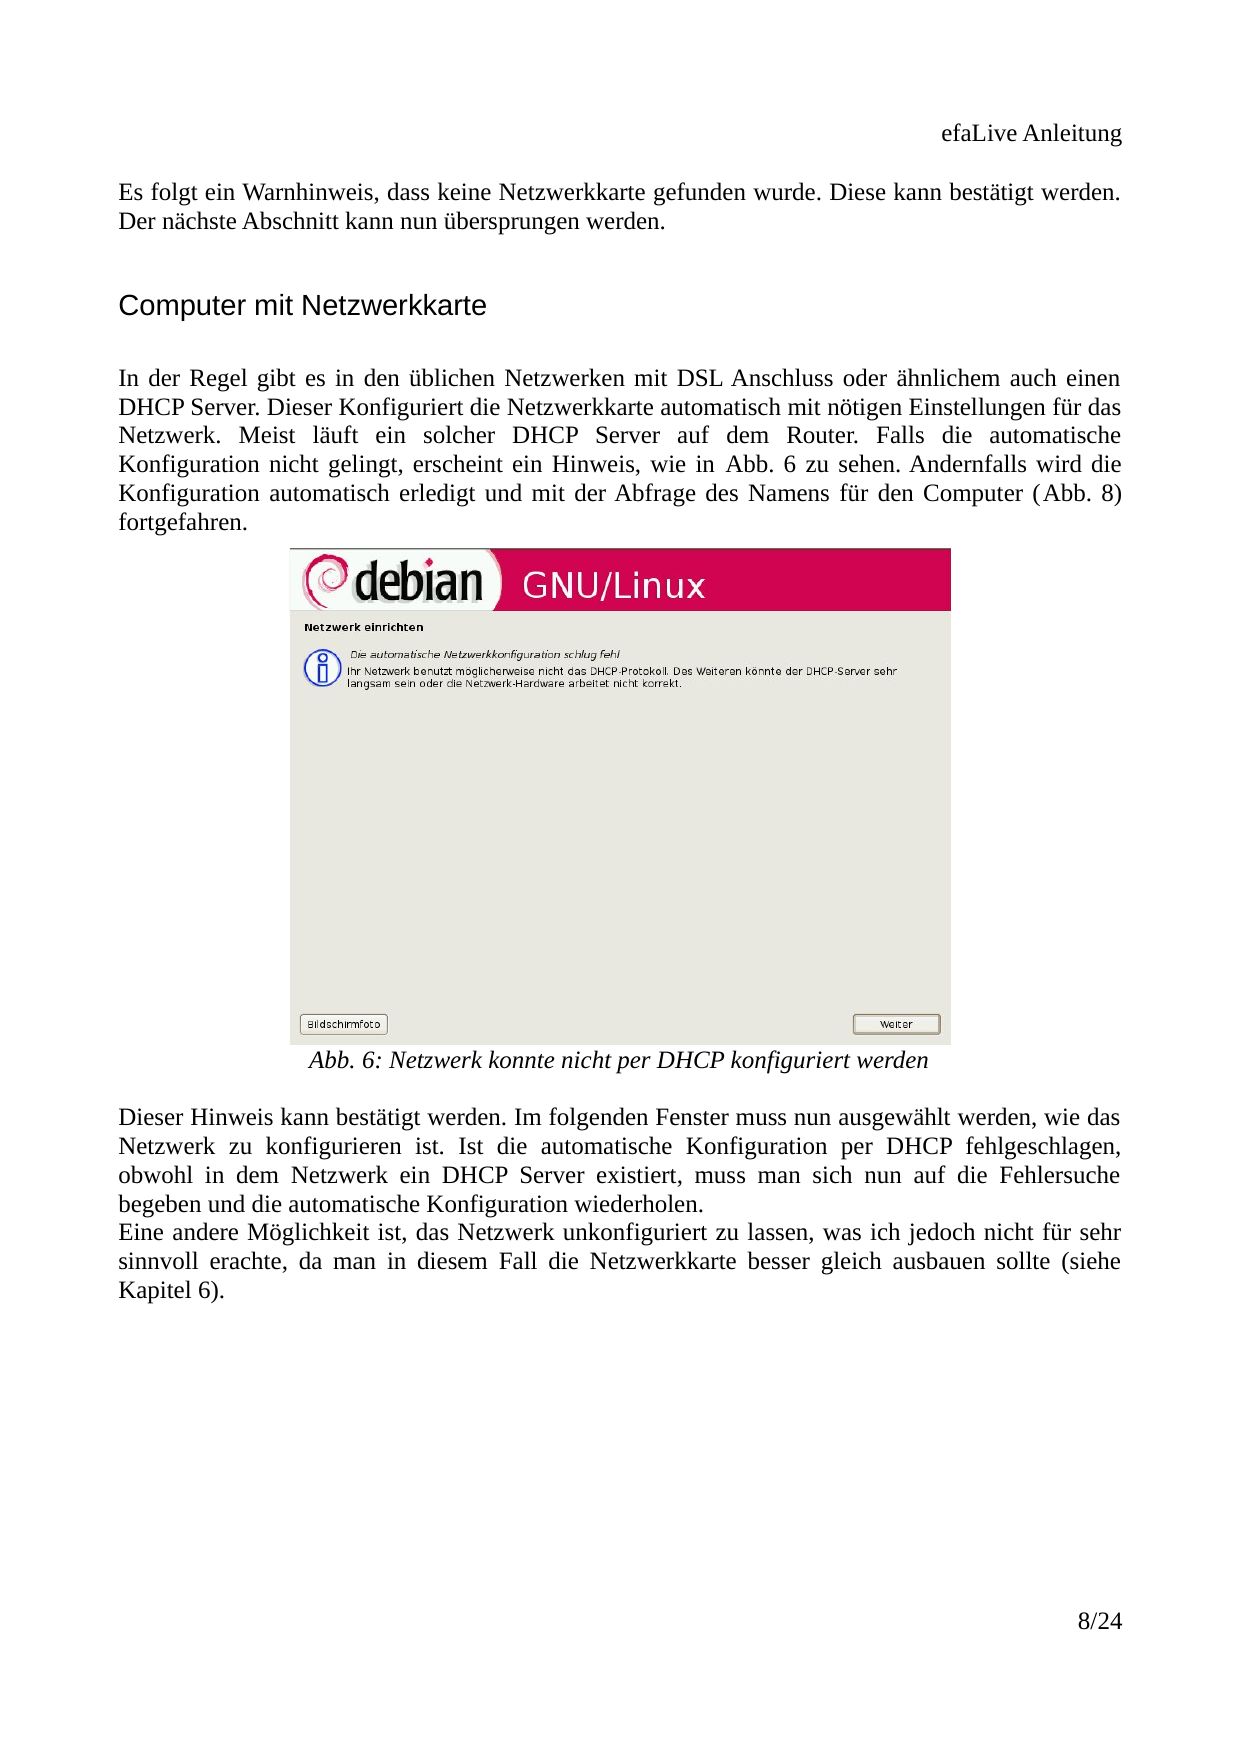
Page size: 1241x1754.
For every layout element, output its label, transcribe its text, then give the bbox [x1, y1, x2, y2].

text Es folgt ein Warnhinweis, dass keine Netzwerkkarte gefunden wurde. Diese kann bestätigt werden. Der nächste Abschnitt kann nun übersprungen werden. [118, 177, 1122, 234]
text Abb. 6: Netzwerk konnte nicht per DHCP konfiguriert werden [289, 1045, 951, 1074]
text In der Regel gibt es in den üblichen Netzwerken mit DSL Anschluss oder ähnlichem auch einen DHCP Server. Dieser Konfiguriert die Netzwerkkarte automatisch mit nötigen Einstellungen für das Netzwerk. Meist läuft ein solcher DHCP Server auf dem Router. Falls die automatische Konfiguration nicht gelingt, erscheint ein Hinweis, wie in Abb. 6 zu sehen. Andernfalls wird die Konfiguration automatisch erledigt und mit der Abfrage des Namens für den Computer (Abb. 8) fortgefahren. [118, 363, 1122, 536]
subtitle Computer mit Netzwerkkarte [118, 288, 1122, 322]
text Dieser Hinweis kann bestätigt werden. Im folgenden Fenster muss nun ausgewählt werden, wie das Netzwerk zu konfigurieren ist. Ist die automatische Konfiguration per DHCP fehlgeschlagen, obwohl in dem Netzwerk ein DHCP Server existiert, muss man sich nun auf die Fehlersuche begeben und die automatische Konfiguration wiederholen. [118, 1102, 1122, 1217]
picture [289, 548, 951, 1045]
text Eine andere Möglichkeit ist, das Netzwerk unkonfiguriert zu lassen, was ich jedoch nicht für sehr sinnvoll erachte, da man in diesem Fall die Netzwerkkarte besser gleich ausbauen sollte (siehe Kapitel 6). [118, 1217, 1122, 1304]
